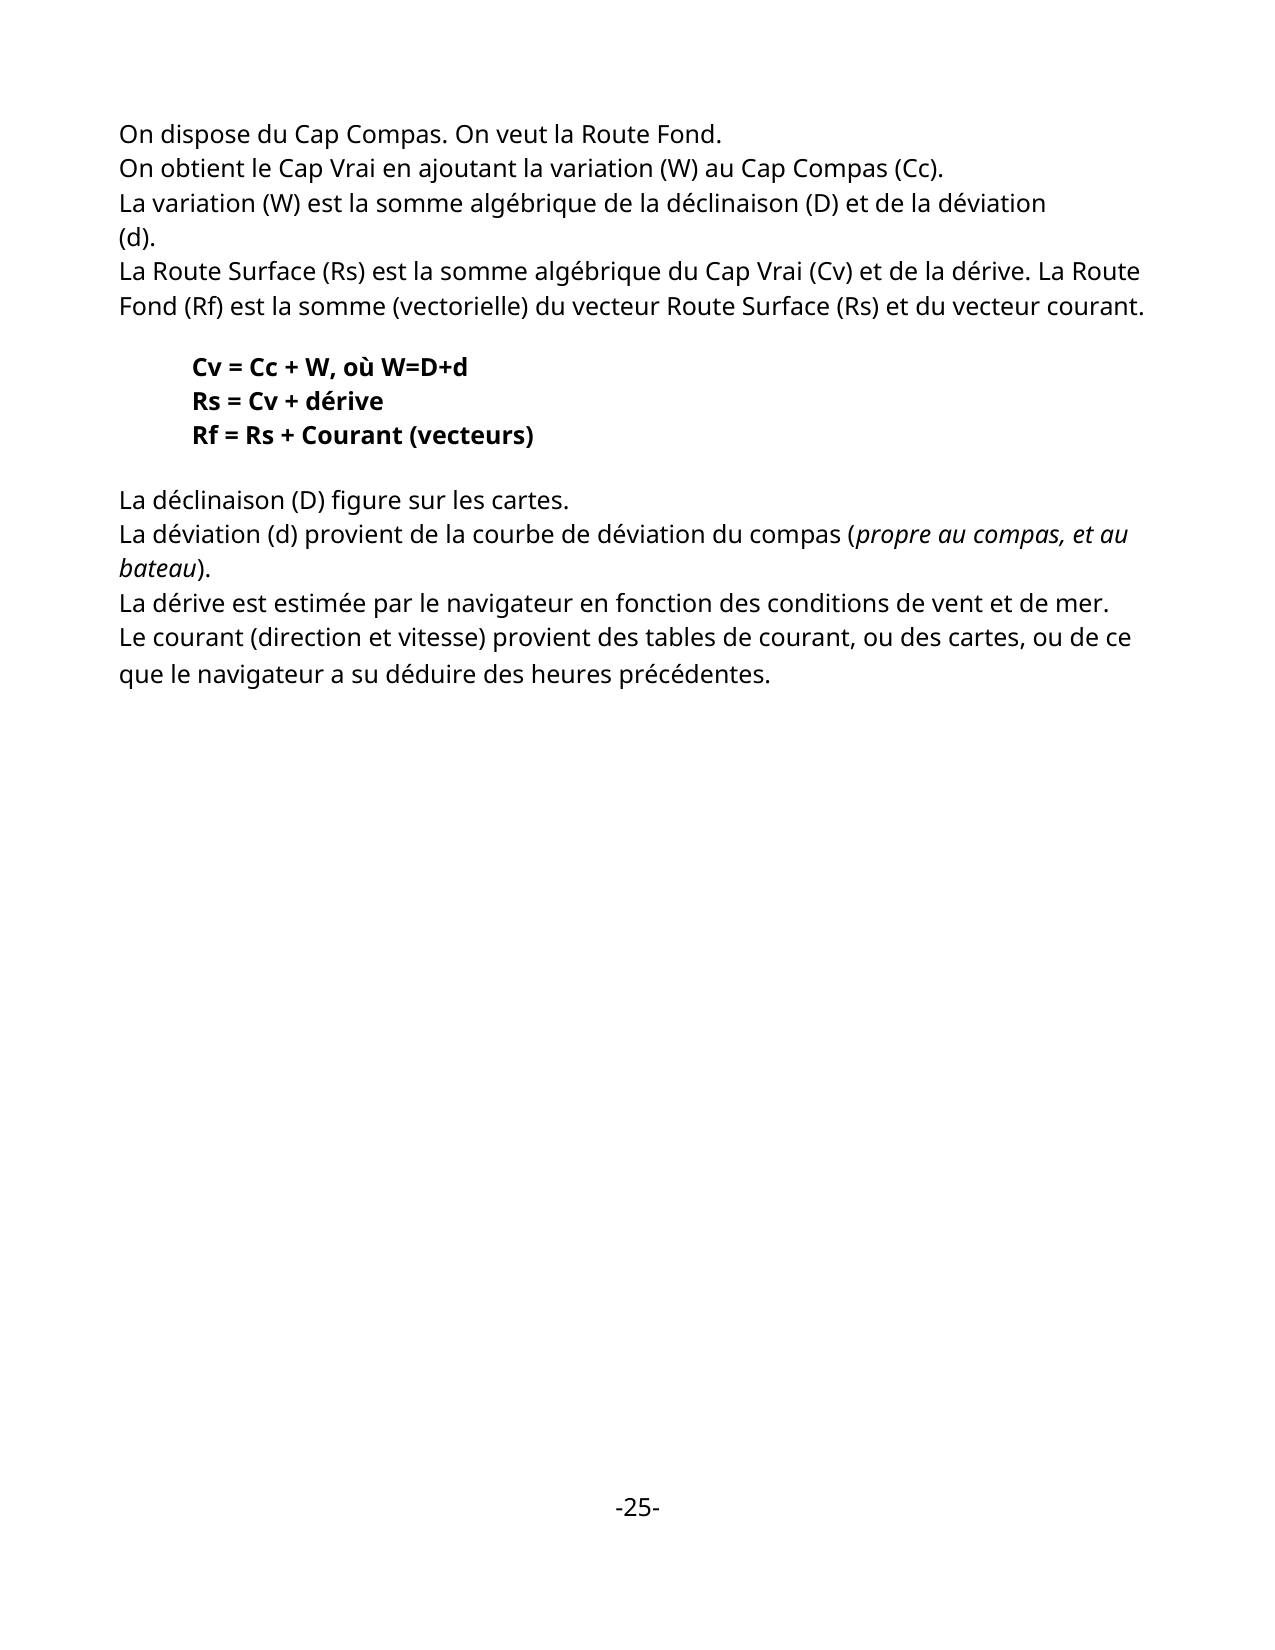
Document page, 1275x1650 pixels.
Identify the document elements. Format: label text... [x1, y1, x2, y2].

text Rf = Rs + Courant (vecteurs) [192, 418, 1156, 452]
text Rs = Cv + dérive [192, 384, 1156, 418]
text (d). [119, 219, 1156, 253]
text La déviation (d) provient de la courbe de déviation du compas (propre au compas, et au bateau). [119, 517, 1154, 585]
text On dispose du Cap Compas. On veut la Route Fond. [119, 117, 1156, 151]
text On obtient le Cap Vrai en ajoutant la variation (W) au Cap Compas (Cc). [119, 151, 1156, 185]
text Le courant (direction et vitesse) provient des tables de courant, ou des cartes, ou de ce que le navigateur a su déduire des heures précédentes. [119, 619, 1156, 691]
text -25- [119, 1489, 1156, 1523]
text La Route Surface (Rs) est la somme algébrique du Cap Vrai (Cv) et de la dérive. La Route Fond (Rf) est la somme (vectorielle) du vecteur Route Surface (Rs) et du vecteur courant. [119, 253, 1156, 323]
text La déclinaison (D) figure sur les cartes. [119, 483, 1156, 517]
text La dérive est estimée par le navigateur en fonction des conditions de vent et de mer. [119, 585, 1154, 619]
text Cv = Cc + W, où W=D+d [192, 350, 1156, 384]
text La variation (W) est la somme algébrique de la déclinaison (D) et de la déviation [119, 185, 1156, 219]
